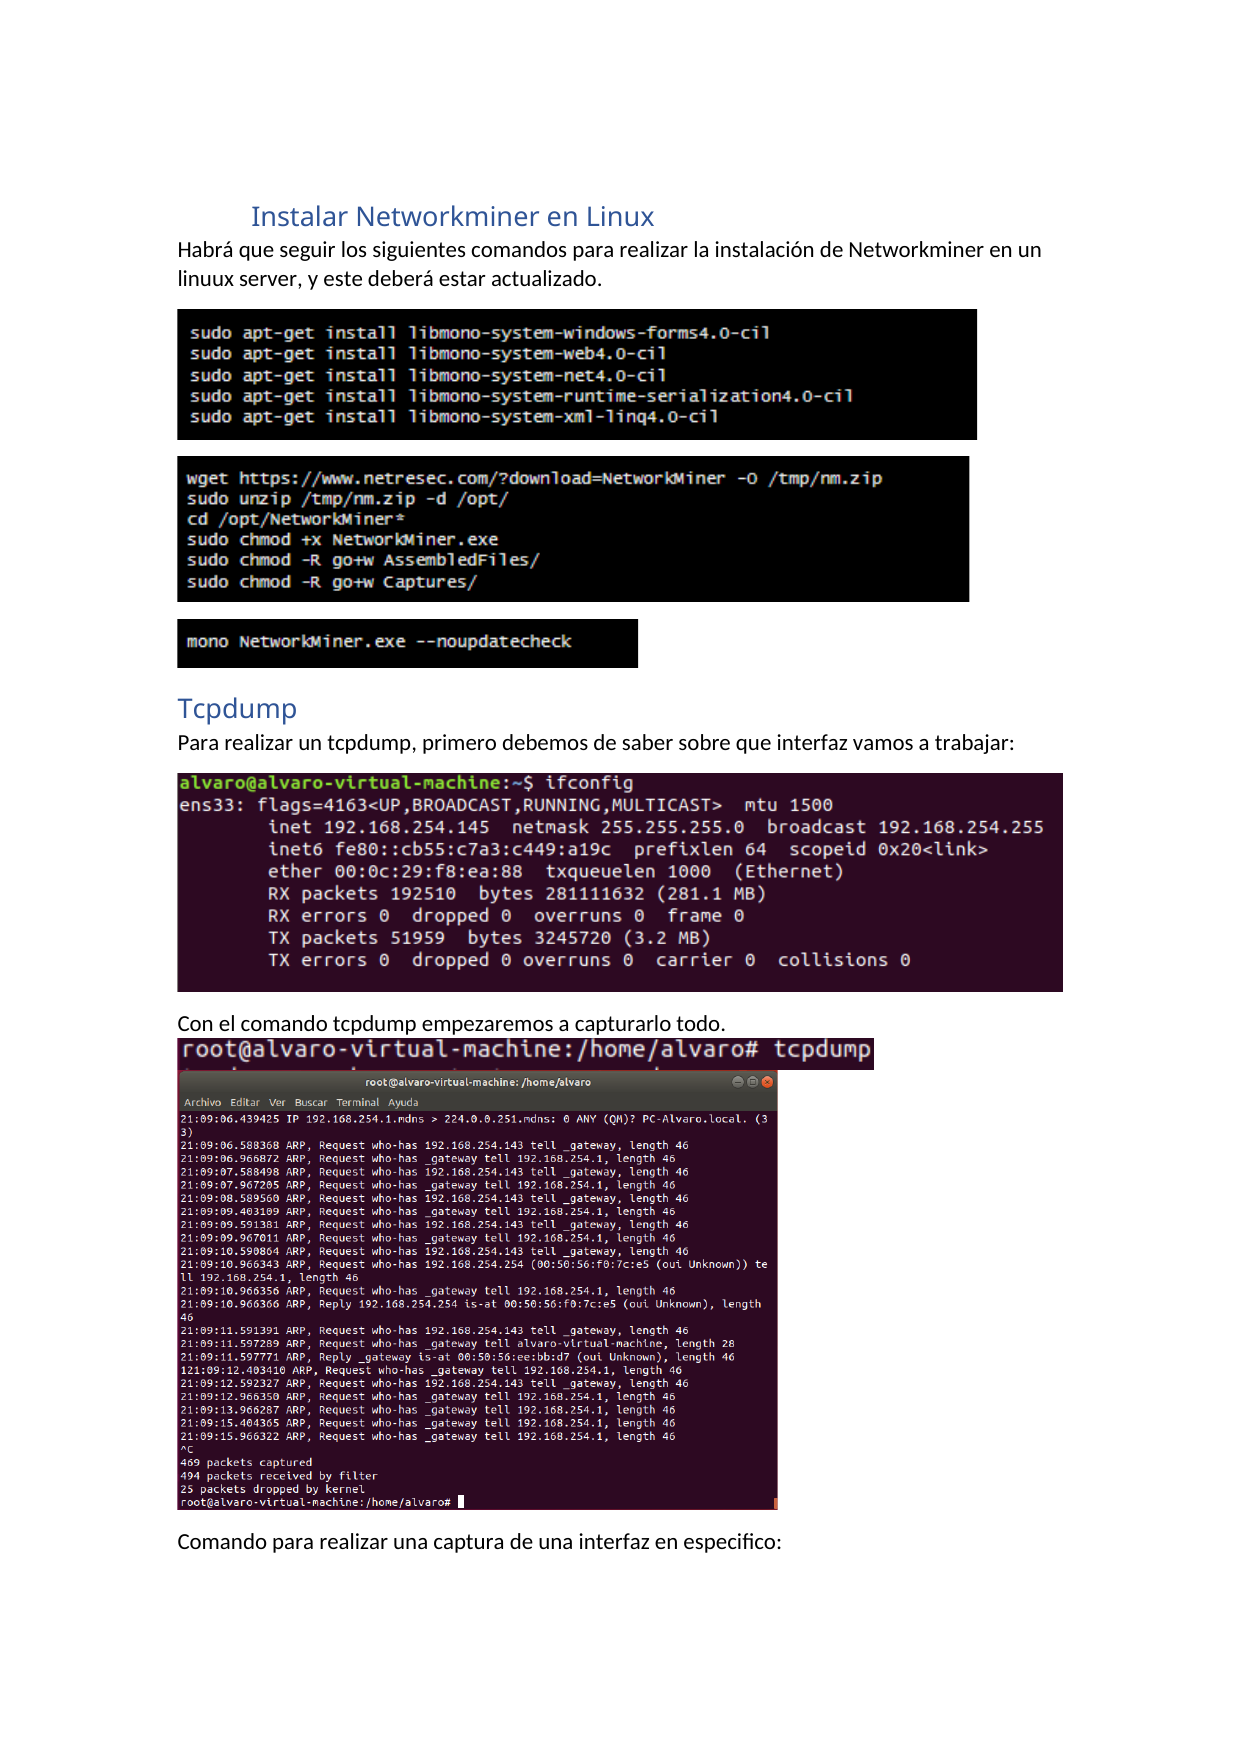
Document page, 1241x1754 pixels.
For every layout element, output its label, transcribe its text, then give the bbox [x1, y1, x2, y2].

text Para realizar un tcpdump, primero debemos de saber sobre que interfaz vamos a trabajar: [177, 728, 1063, 756]
subtitle Tcpdump [177, 690, 1063, 727]
text Comando para realizar una captura de una interfaz en especifico: [177, 1527, 1063, 1555]
text Con el comando tcpdump empezaremos a capturarlo todo. [177, 1009, 1063, 1510]
text Habrá que seguir los siguientes comandos para realizar la instalación de Networkminer en un linuux server, y este deberá estar actualizado. [177, 235, 1063, 292]
subtitle Instalar Networkminer en Linux [177, 197, 1063, 234]
